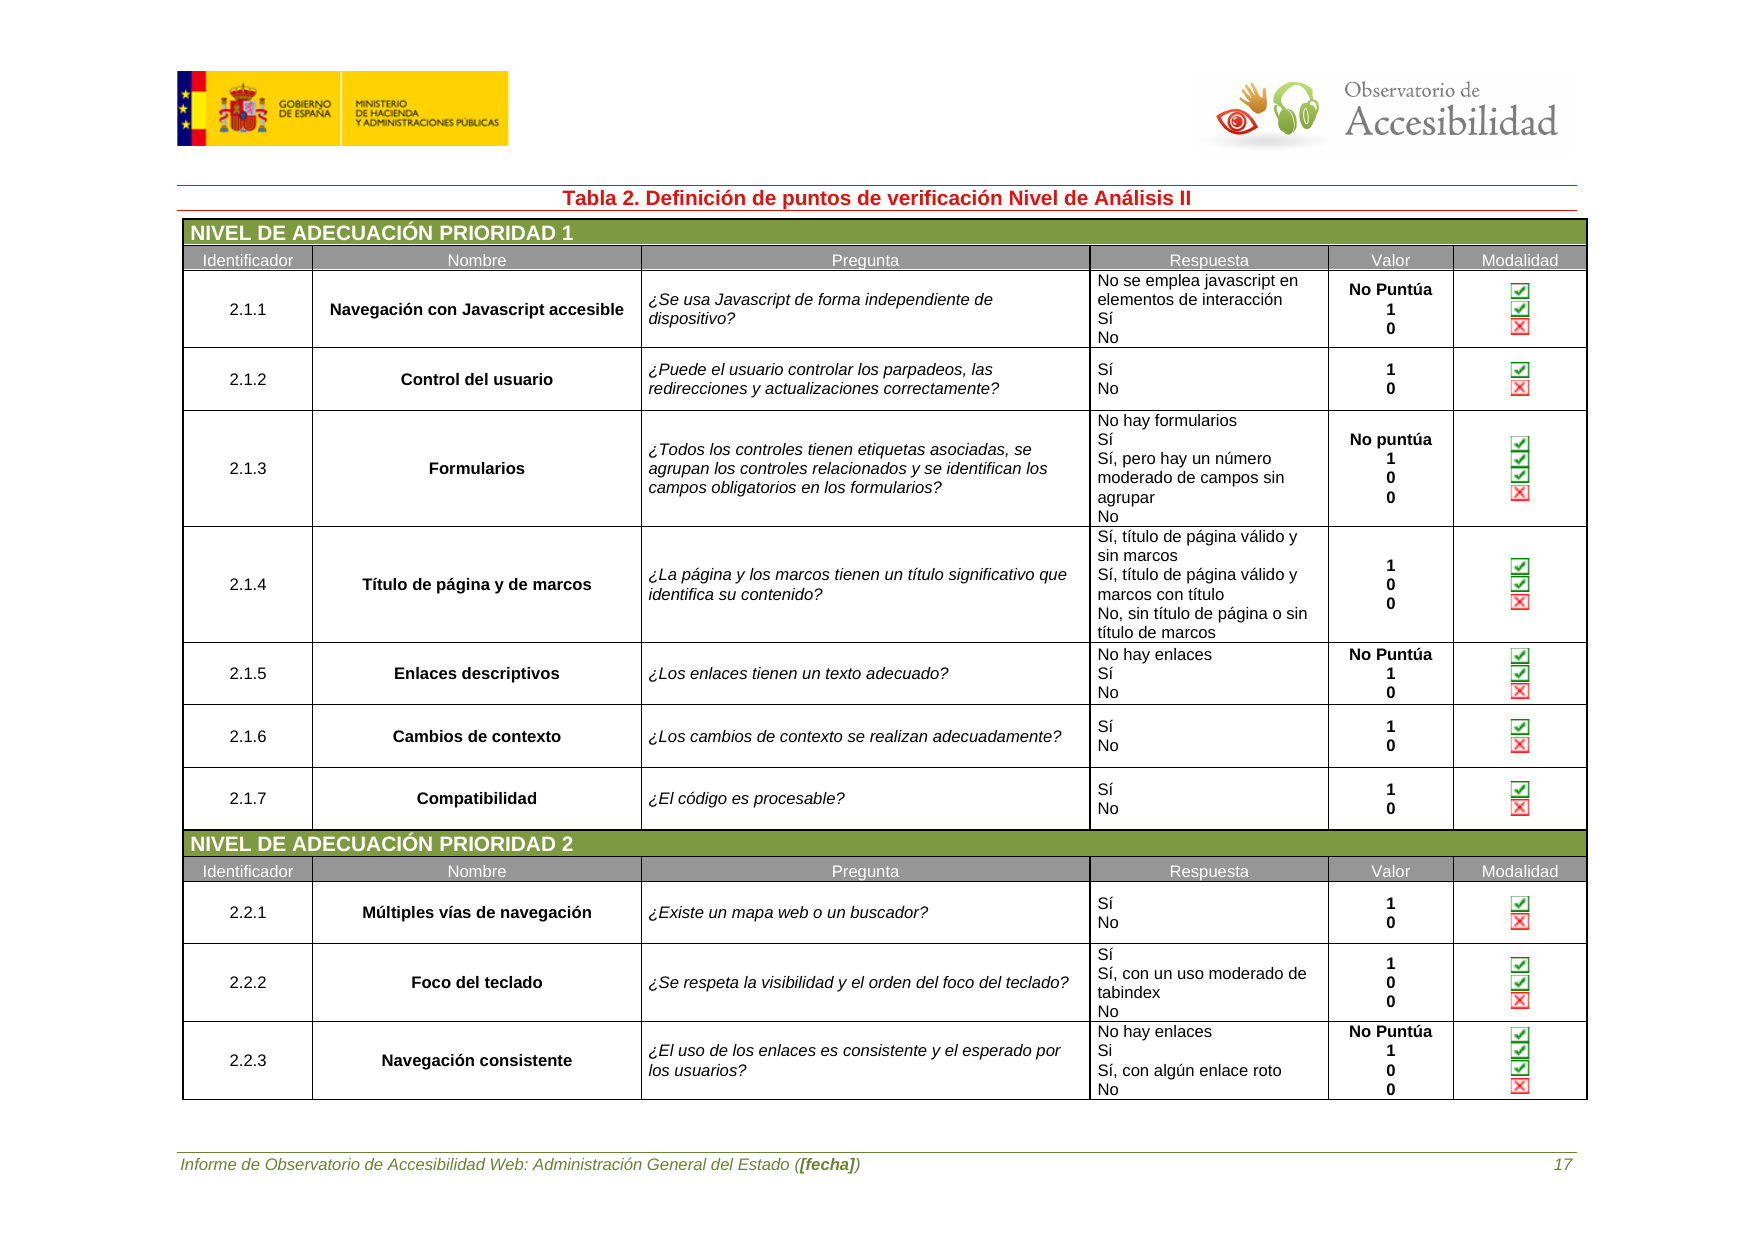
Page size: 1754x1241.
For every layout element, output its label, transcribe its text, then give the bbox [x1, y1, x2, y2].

table_cell ¿Los enlaces tienen un texto adecuado? [642, 643, 1089, 704]
table_cell Compatibilidad [313, 768, 641, 829]
table_cell [1454, 705, 1586, 767]
table_cell No puntúa 1 0 0 [1329, 411, 1453, 526]
table_cell [1454, 348, 1586, 410]
table_cell No Puntúa 1 0 [1329, 271, 1453, 347]
table_cell ¿Se respeta la visibilidad y el orden del foco del teclado? [642, 944, 1089, 1021]
table_cell 2.1.2 [184, 348, 312, 410]
table_cell Pregunta [642, 246, 1089, 269]
picture [1510, 283, 1530, 299]
table_cell No hay enlaces Si Sí, con algún enlace roto No [1091, 1022, 1328, 1099]
table_cell 2.1.3 [184, 411, 312, 526]
table_cell Sí No [1091, 348, 1328, 410]
picture [1510, 1078, 1530, 1094]
table_cell 1 0 0 [1329, 944, 1453, 1021]
picture [1510, 301, 1530, 317]
table_cell Identificador [184, 857, 312, 881]
picture [1510, 576, 1530, 592]
table_cell 2.1.6 [184, 705, 312, 767]
table_cell ¿La página y los marcos tienen un título significativo que identifica su contenido? [642, 527, 1089, 642]
table_cell [1454, 411, 1586, 526]
table_cell [1454, 643, 1586, 704]
table_cell [1454, 768, 1586, 829]
table_cell [1454, 1022, 1586, 1099]
picture [1510, 485, 1530, 501]
table_cell Identificador [184, 246, 312, 269]
table_cell ¿El uso de los enlaces es consistente y el esperado por los usuarios? [642, 1022, 1089, 1099]
table_cell Sí No [1091, 768, 1328, 829]
table_cell Valor [1329, 246, 1453, 269]
table_cell ¿El código es procesable? [642, 768, 1089, 829]
table_cell 1 0 [1329, 768, 1453, 829]
picture [1510, 362, 1530, 378]
picture [1510, 913, 1530, 930]
table_cell 1 0 [1329, 882, 1453, 943]
table_cell No Puntúa 1 0 [1329, 643, 1453, 704]
table_cell Valor [1329, 857, 1453, 881]
table_cell Sí Sí, con un uso moderado de tabindex No [1091, 944, 1328, 1021]
table_cell Nombre [313, 246, 641, 269]
table_cell [1454, 271, 1586, 347]
picture [1510, 558, 1530, 575]
table_cell ¿Existe un mapa web o un buscador? [642, 882, 1089, 943]
table_cell 2.1.4 [184, 527, 312, 642]
table_cell No se emplea javascript en elementos de interacción Sí No [1091, 271, 1328, 347]
picture [1510, 1027, 1530, 1059]
table_cell ¿Puede el usuario controlar los parpadeos, las redirecciones y actualizaciones correctamente? [642, 348, 1089, 410]
table_cell Formularios [313, 411, 641, 526]
table_cell ¿Se usa Javascript de forma independiente de dispositivo? [642, 271, 1089, 347]
table_cell Nombre [313, 857, 641, 881]
picture [1510, 683, 1530, 699]
picture [1196, 72, 1572, 155]
picture [1510, 1060, 1530, 1076]
table_cell Múltiples vías de navegación [313, 882, 641, 943]
picture [1510, 436, 1530, 483]
table_cell 1 0 [1329, 348, 1453, 410]
table_header NIVEL DE ADECUACIÓN PRIORIDAD 1 [184, 220, 1586, 244]
picture [1510, 719, 1530, 735]
table_cell Sí No [1091, 705, 1328, 767]
table_cell ¿Todos los controles tienen etiquetas asociadas, se agrupan los controles relacionados y se identifican los campos obligatorios en los formularios? [642, 411, 1089, 526]
table_cell [1454, 882, 1586, 943]
table_cell No Puntúa 1 0 0 [1329, 1022, 1453, 1099]
table_cell Título de página y de marcos [313, 527, 641, 642]
table_cell [1454, 944, 1586, 1021]
picture [1510, 594, 1530, 610]
table_cell ¿Los cambios de contexto se realizan adecuadamente? [642, 705, 1089, 767]
table_cell Modalidad [1454, 246, 1586, 269]
picture [1510, 665, 1530, 682]
text Tabla 2. Definición de puntos de verificación Nivel de Análisis II [177, 186, 1577, 210]
table_cell 2.2.3 [184, 1022, 312, 1099]
table_cell Pregunta [642, 857, 1089, 881]
table_cell [1454, 527, 1586, 642]
table_cell Respuesta [1091, 246, 1328, 269]
table_cell Cambios de contexto [313, 705, 641, 767]
table_cell NIVEL DE ADECUACIÓN PRIORIDAD 2 [184, 831, 1586, 856]
picture [1510, 992, 1530, 1009]
table_cell Modalidad [1454, 857, 1586, 881]
table_cell Control del usuario [313, 348, 641, 410]
table_cell 1 0 0 [1329, 527, 1453, 642]
table_cell 2.2.2 [184, 944, 312, 1021]
picture [1510, 799, 1530, 816]
picture [177, 71, 509, 146]
table_cell Sí, título de página válido y sin marcos Sí, título de página válido y marcos con título No, sin título de página o sin título de marcos [1091, 527, 1328, 642]
picture [1510, 737, 1530, 753]
table_cell No hay enlaces Sí No [1091, 643, 1328, 704]
table_cell Enlaces descriptivos [313, 643, 641, 704]
table_cell 2.1.7 [184, 768, 312, 829]
table_cell 2.2.1 [184, 882, 312, 943]
picture [1510, 957, 1530, 973]
table_cell Navegación consistente [313, 1022, 641, 1099]
picture [1510, 648, 1530, 664]
picture [1510, 380, 1530, 396]
picture [1510, 318, 1530, 335]
table_cell 2.1.1 [184, 271, 312, 347]
table_cell Sí No [1091, 882, 1328, 943]
table_cell Navegación con Javascript accesible [313, 271, 641, 347]
picture [1510, 781, 1530, 798]
table_cell No hay formularios Sí Sí, pero hay un número moderado de campos sin agrupar No [1091, 411, 1328, 526]
picture [1510, 896, 1530, 912]
table_cell Respuesta [1091, 857, 1328, 881]
picture [1510, 975, 1530, 991]
table_cell Foco del teclado [313, 944, 641, 1021]
table_cell 2.1.5 [184, 643, 312, 704]
table_cell 1 0 [1329, 705, 1453, 767]
